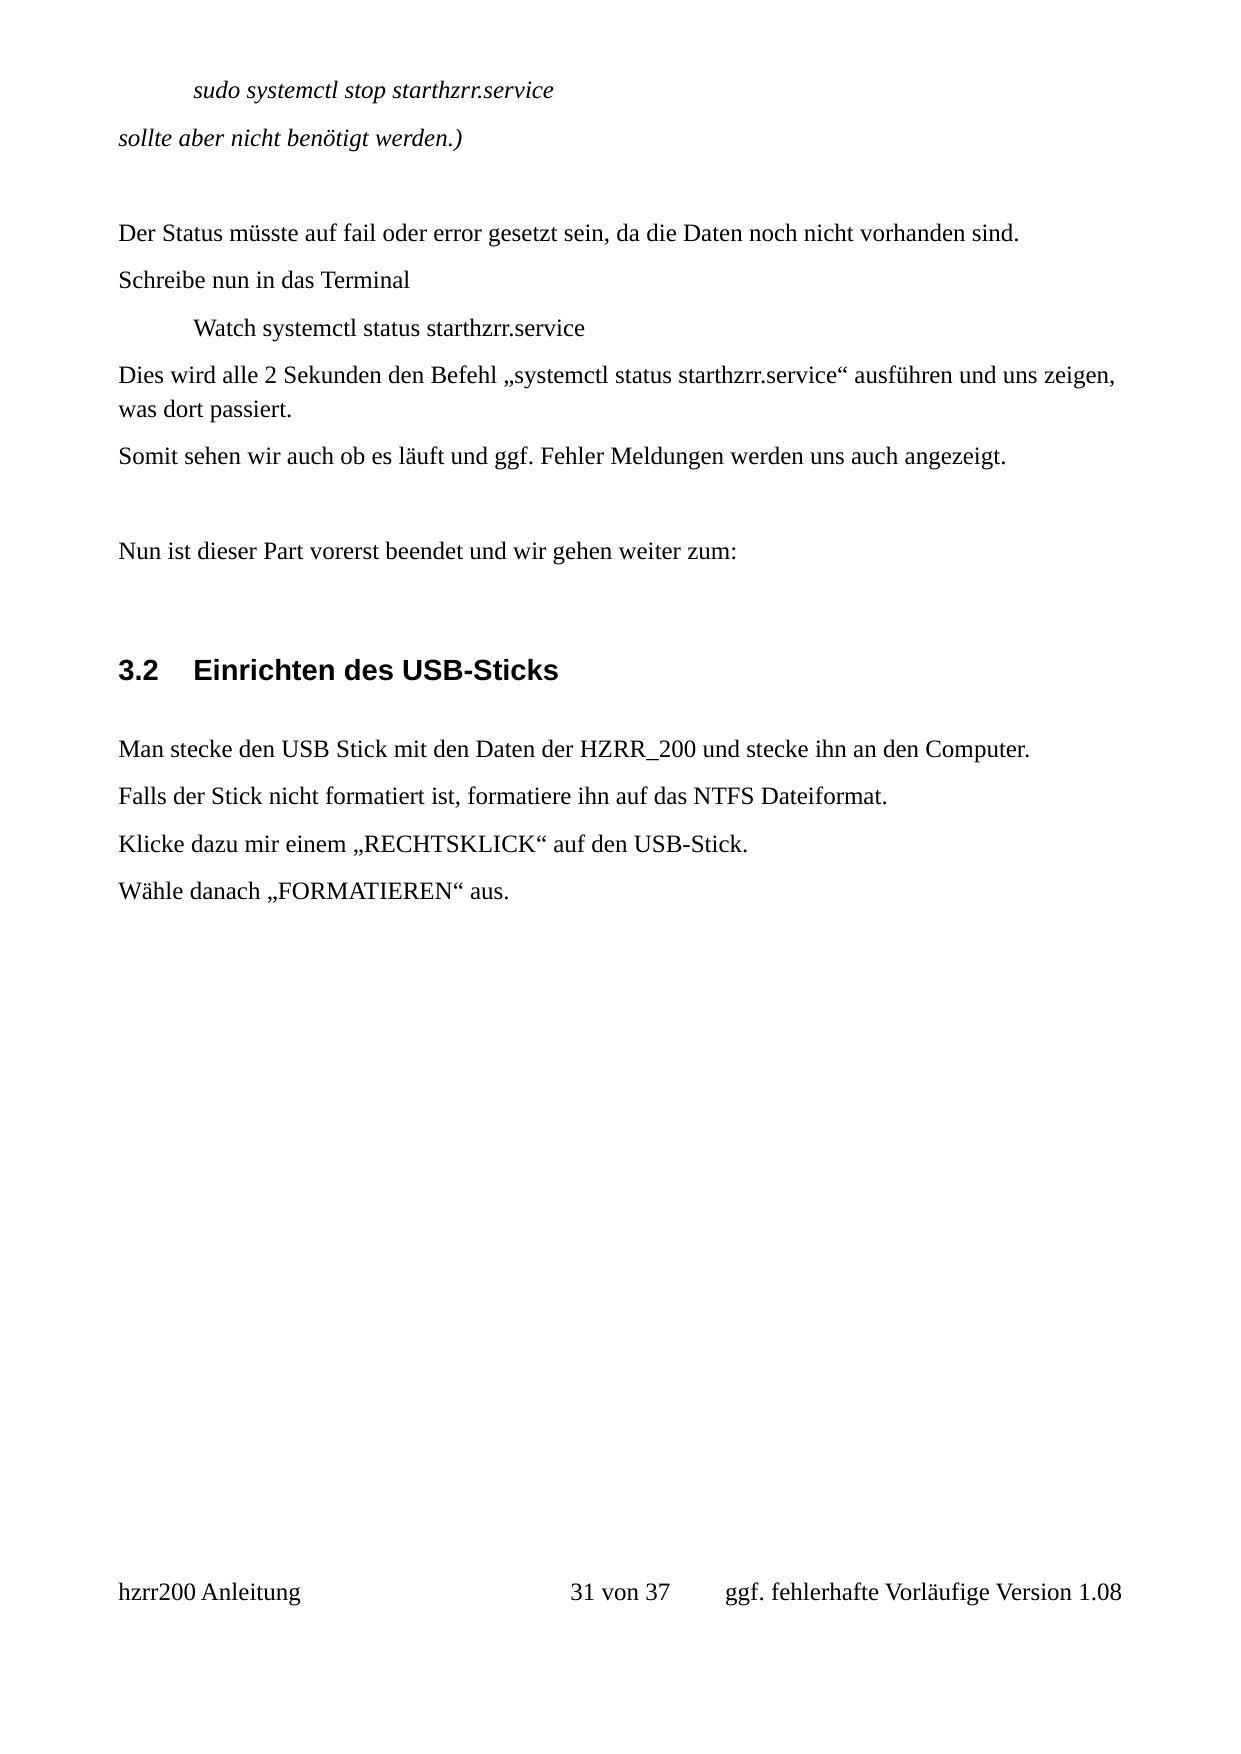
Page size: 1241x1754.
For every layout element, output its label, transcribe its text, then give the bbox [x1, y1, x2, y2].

text Wähle danach „FORMATIEREN“ aus. [118, 876, 1122, 905]
text Schreibe nun in das Terminal [118, 265, 1122, 294]
text Klicke dazu mir einem „RECHTSKLICK“ auf den USB-Stick. [118, 829, 1122, 858]
text Somit sehen wir auch ob es läuft und ggf. Fehler Meldungen werden uns auch angezeigt. [118, 441, 1122, 470]
text Der Status müsste auf fail oder error gesetzt sein, da die Daten noch nicht vorhanden sind. [118, 218, 1122, 247]
subtitle Einrichten des USB-Sticks [118, 652, 1122, 686]
text sudo systemctl stop starthzrr.service [118, 75, 1122, 104]
text Dies wird alle 2 Sekunden den Befehl „systemctl status starthzrr.service“ ausführen und uns zeigen, was dort passiert. [118, 361, 1122, 422]
text Falls der Stick nicht formatiert ist, formatiere ihn auf das NTFS Dateiformat. [118, 781, 1122, 810]
text sollte aber nicht benötigt werden.) [118, 123, 1122, 151]
text Watch systemctl status starthzrr.service [118, 313, 1122, 342]
text Man stecke den USB Stick mit den Daten der HZRR_200 und stecke ihn an den Computer. [118, 734, 1122, 762]
text Nun ist dieser Part vorerst beendet und wir gehen weiter zum: [118, 536, 1122, 565]
